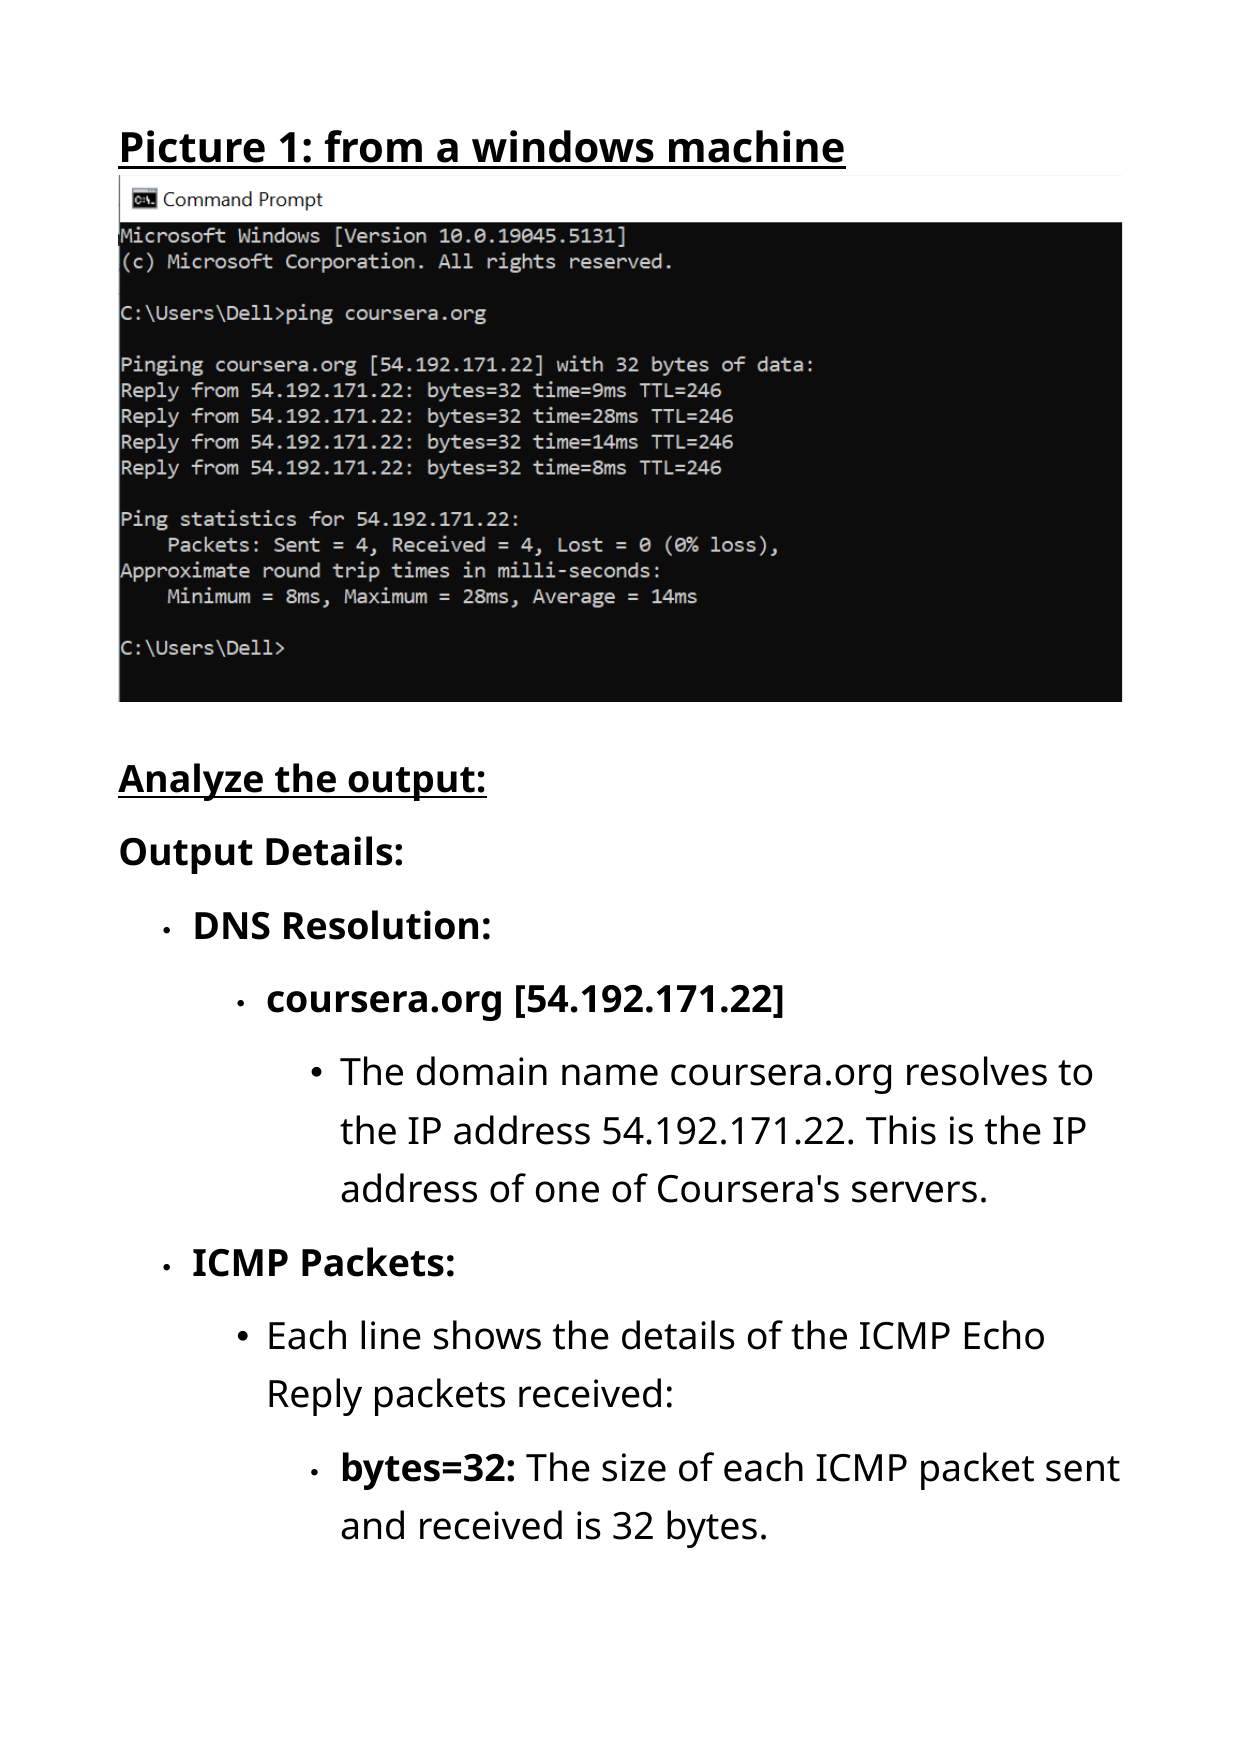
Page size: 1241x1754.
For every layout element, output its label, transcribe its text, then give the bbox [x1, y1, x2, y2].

text Output Details: [118, 826, 1122, 877]
list The domain name coursera.org resolves to the IP address 54.192.171.22. This is the IP address of one of Coursera's servers. [310, 1045, 1122, 1214]
list Each line shows the details of the ICMP Echo Reply packets received: [236, 1309, 1122, 1419]
text Picture 1: from a windows machine [118, 118, 1122, 175]
list coursera.org [54.192.171.22] [236, 972, 1122, 1023]
picture [118, 175, 1123, 702]
text Analyze the output: [118, 752, 1122, 803]
list ICMP Packets: [162, 1236, 1122, 1287]
list DNS Resolution: [162, 899, 1122, 950]
list bytes=32: The size of each ICMP packet sent and received is 32 bytes. [310, 1441, 1122, 1551]
